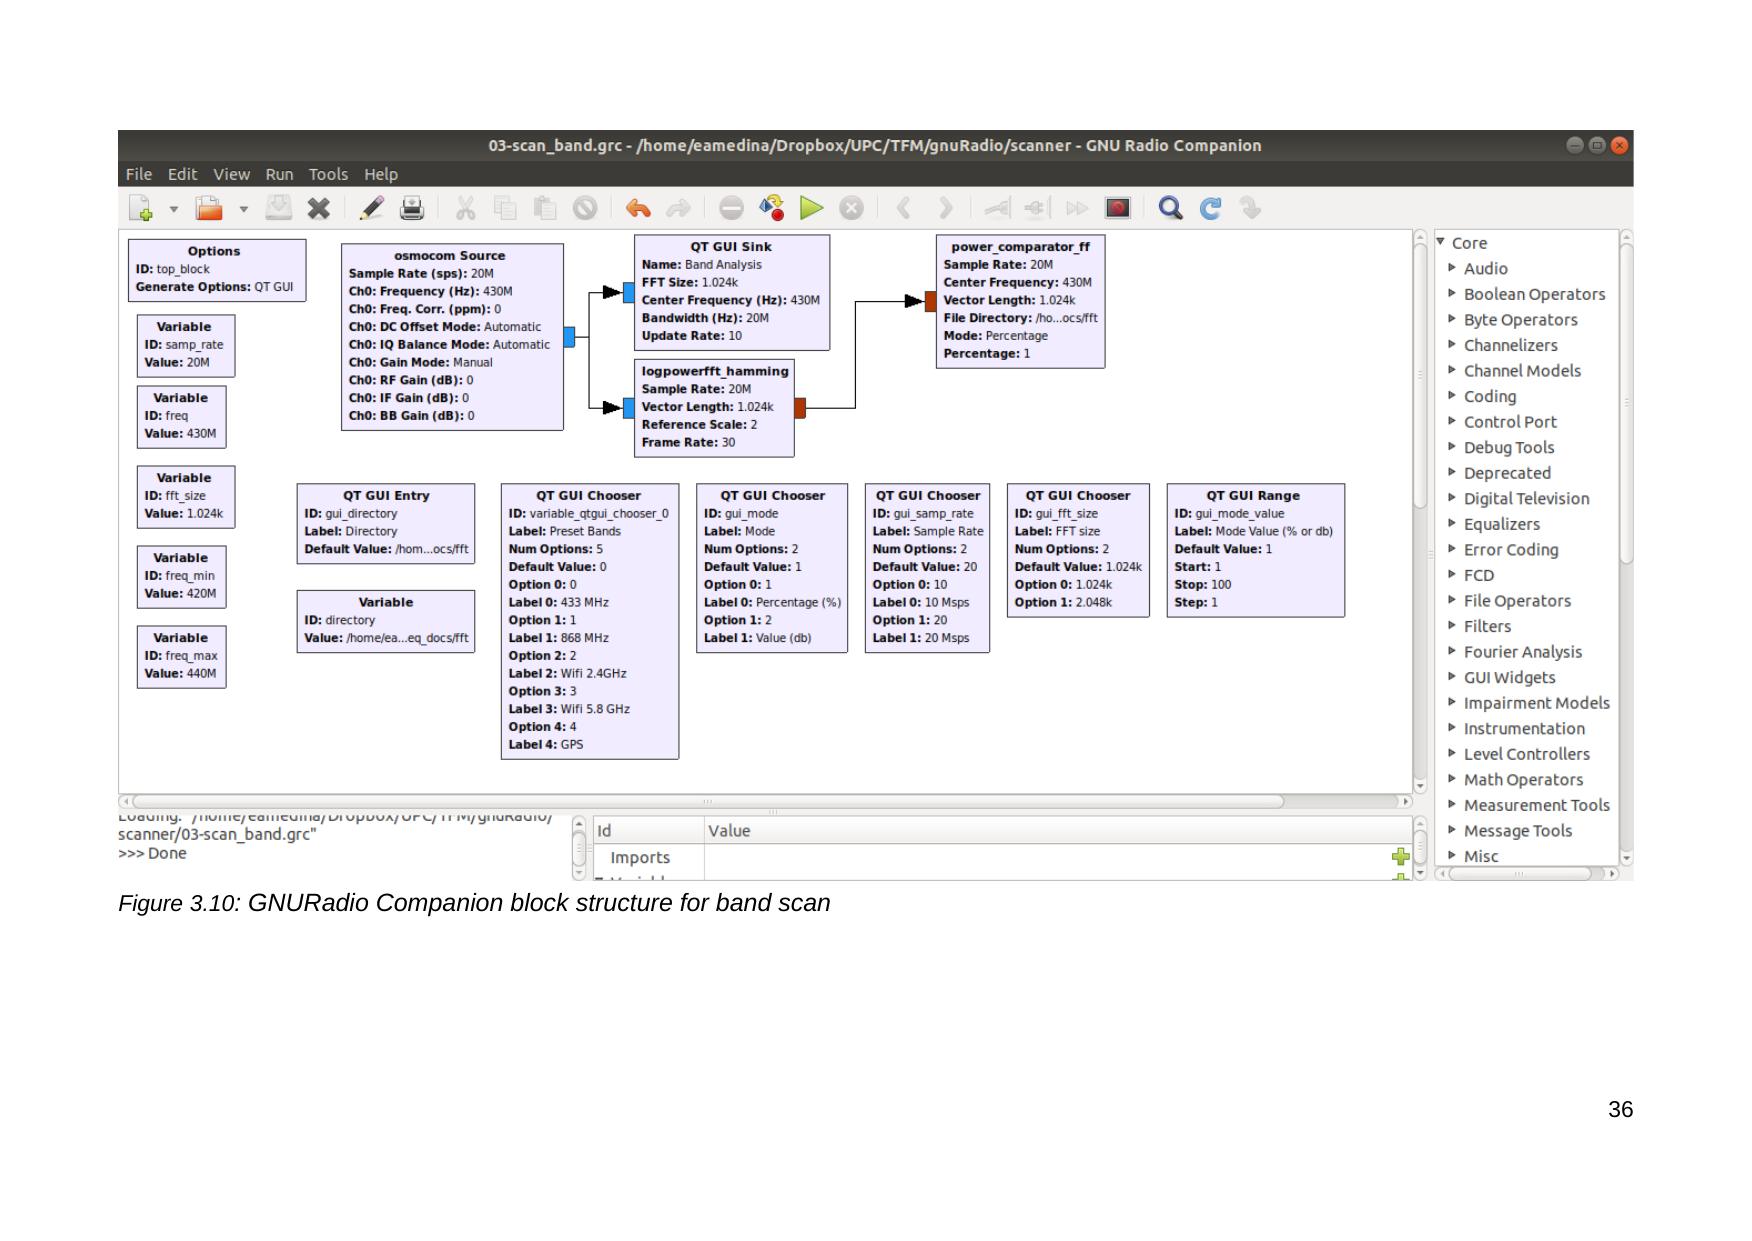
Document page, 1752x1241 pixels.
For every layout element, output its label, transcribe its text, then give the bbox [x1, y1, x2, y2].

text Figure 3.10: GNURadio Companion block structure for band scan [118, 881, 1634, 917]
picture [118, 130, 1634, 881]
